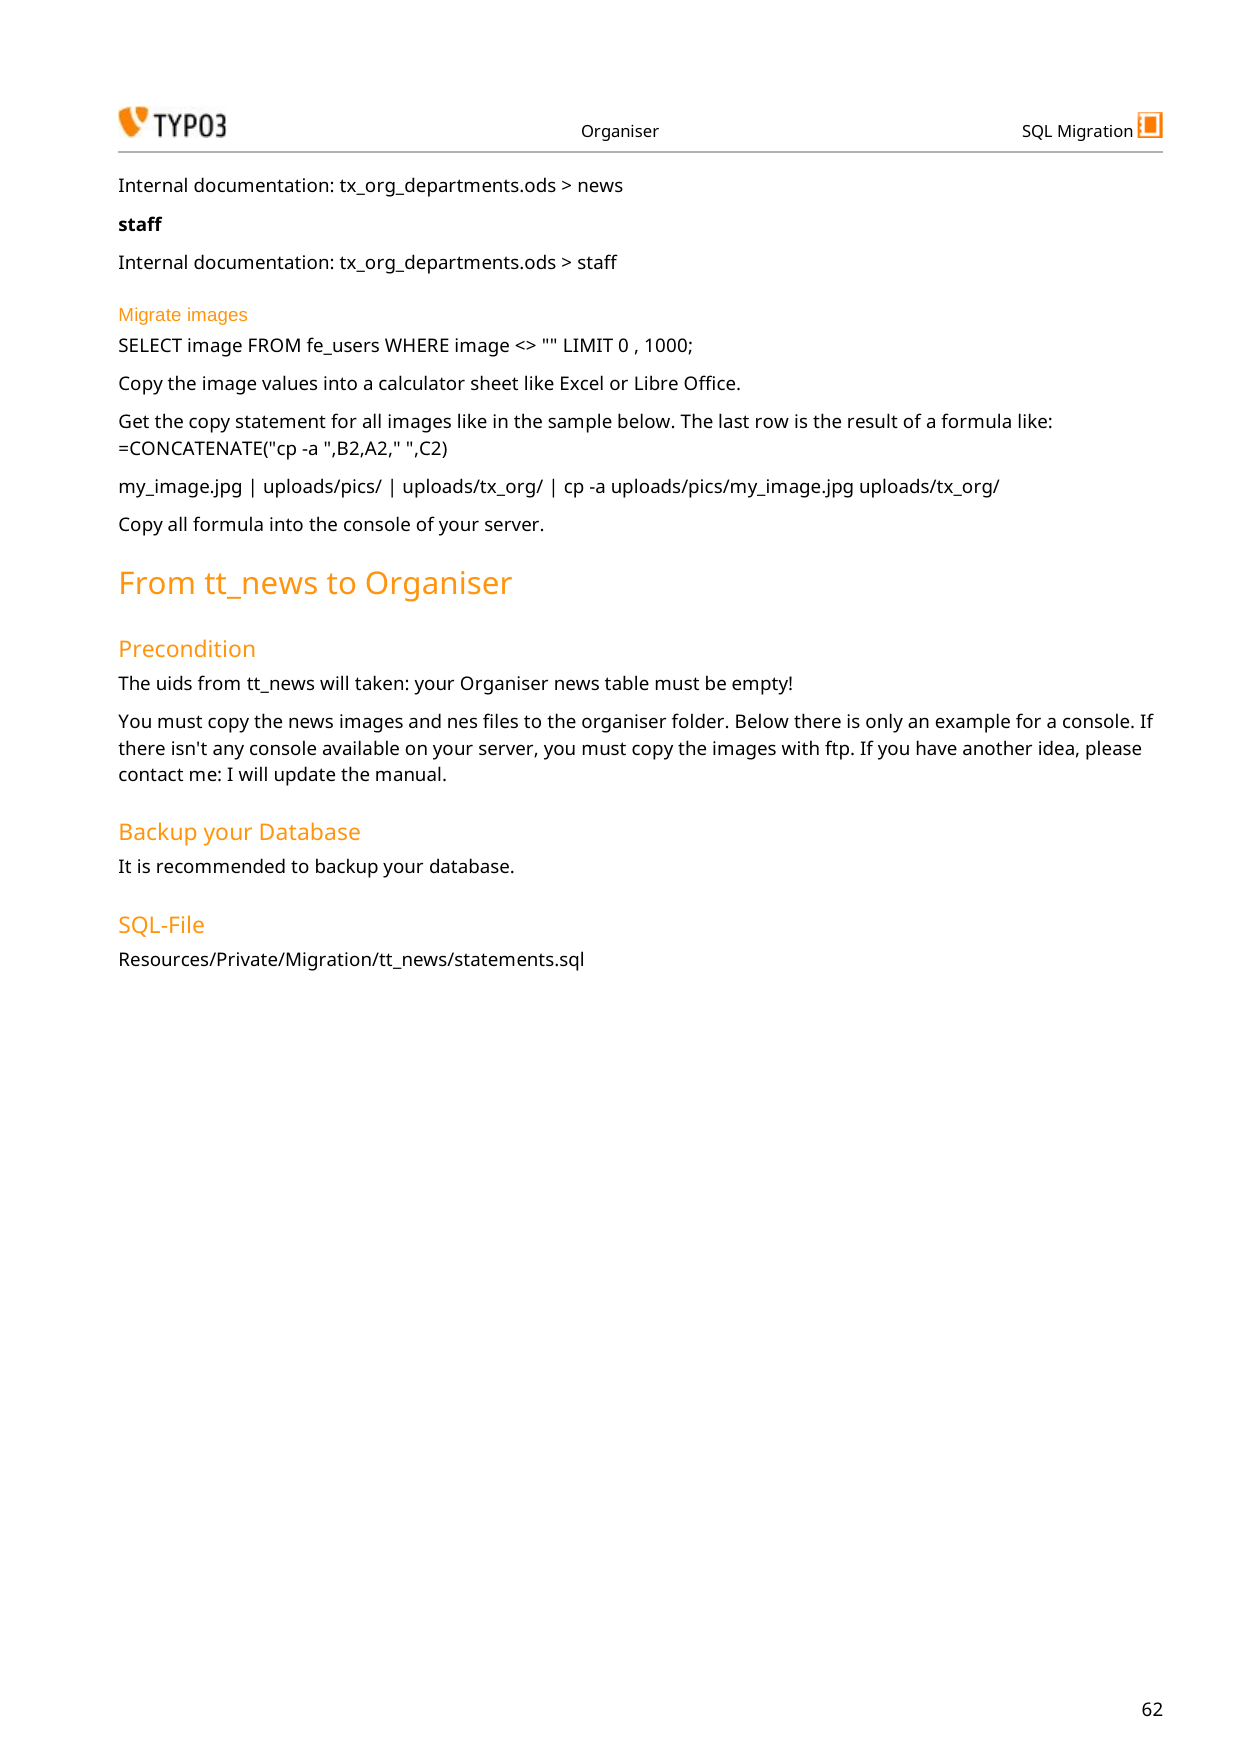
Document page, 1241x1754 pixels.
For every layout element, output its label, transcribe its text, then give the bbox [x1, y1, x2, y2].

text You must copy the news images and nes files to the organiser folder. Below there is only an example for a console. If there isn't any console available on your server, you must copy the images with ftp. If you have another idea, please contact me: I will update the manual. [118, 708, 1163, 787]
text staff [118, 211, 1163, 237]
subtitle SQL-File [118, 908, 1163, 939]
text Copy the image values into a calculator sheet like Excel or Libre Office. [118, 370, 1163, 396]
text It is recommended to backup your database. [118, 853, 1163, 879]
text my_image.jpg | uploads/pics/ | uploads/tx_org/ | cp -a uploads/pics/my_image.jpg uploads/tx_org/ [118, 473, 1163, 499]
subtitle Migrate images [118, 304, 1163, 326]
picture [118, 106, 227, 138]
subtitle From tt_news to Organiser [118, 561, 1163, 603]
subtitle Precondition [118, 633, 1163, 664]
subtitle Backup your Database [118, 816, 1163, 847]
text SELECT image FROM fe_users WHERE image <> "" LIMIT 0 , 1000; [118, 332, 1163, 358]
text Get the copy statement for all images like in the sample below. The last row is the result of a formula like: =CONCATENATE("cp -a ",B2,A2," ",C2) [118, 408, 1163, 461]
text Resources/Private/Migration/tt_news/statements.sql [118, 946, 1163, 972]
text Internal documentation: tx_org_departments.ods > staff [118, 249, 1163, 275]
text The uids from tt_news will taken: your Organiser news table must be empty! [118, 670, 1163, 696]
picture [1137, 112, 1163, 138]
text Copy all formula into the console of your server. [118, 511, 1163, 537]
text Internal documentation: tx_org_departments.ods > news [118, 172, 1163, 198]
